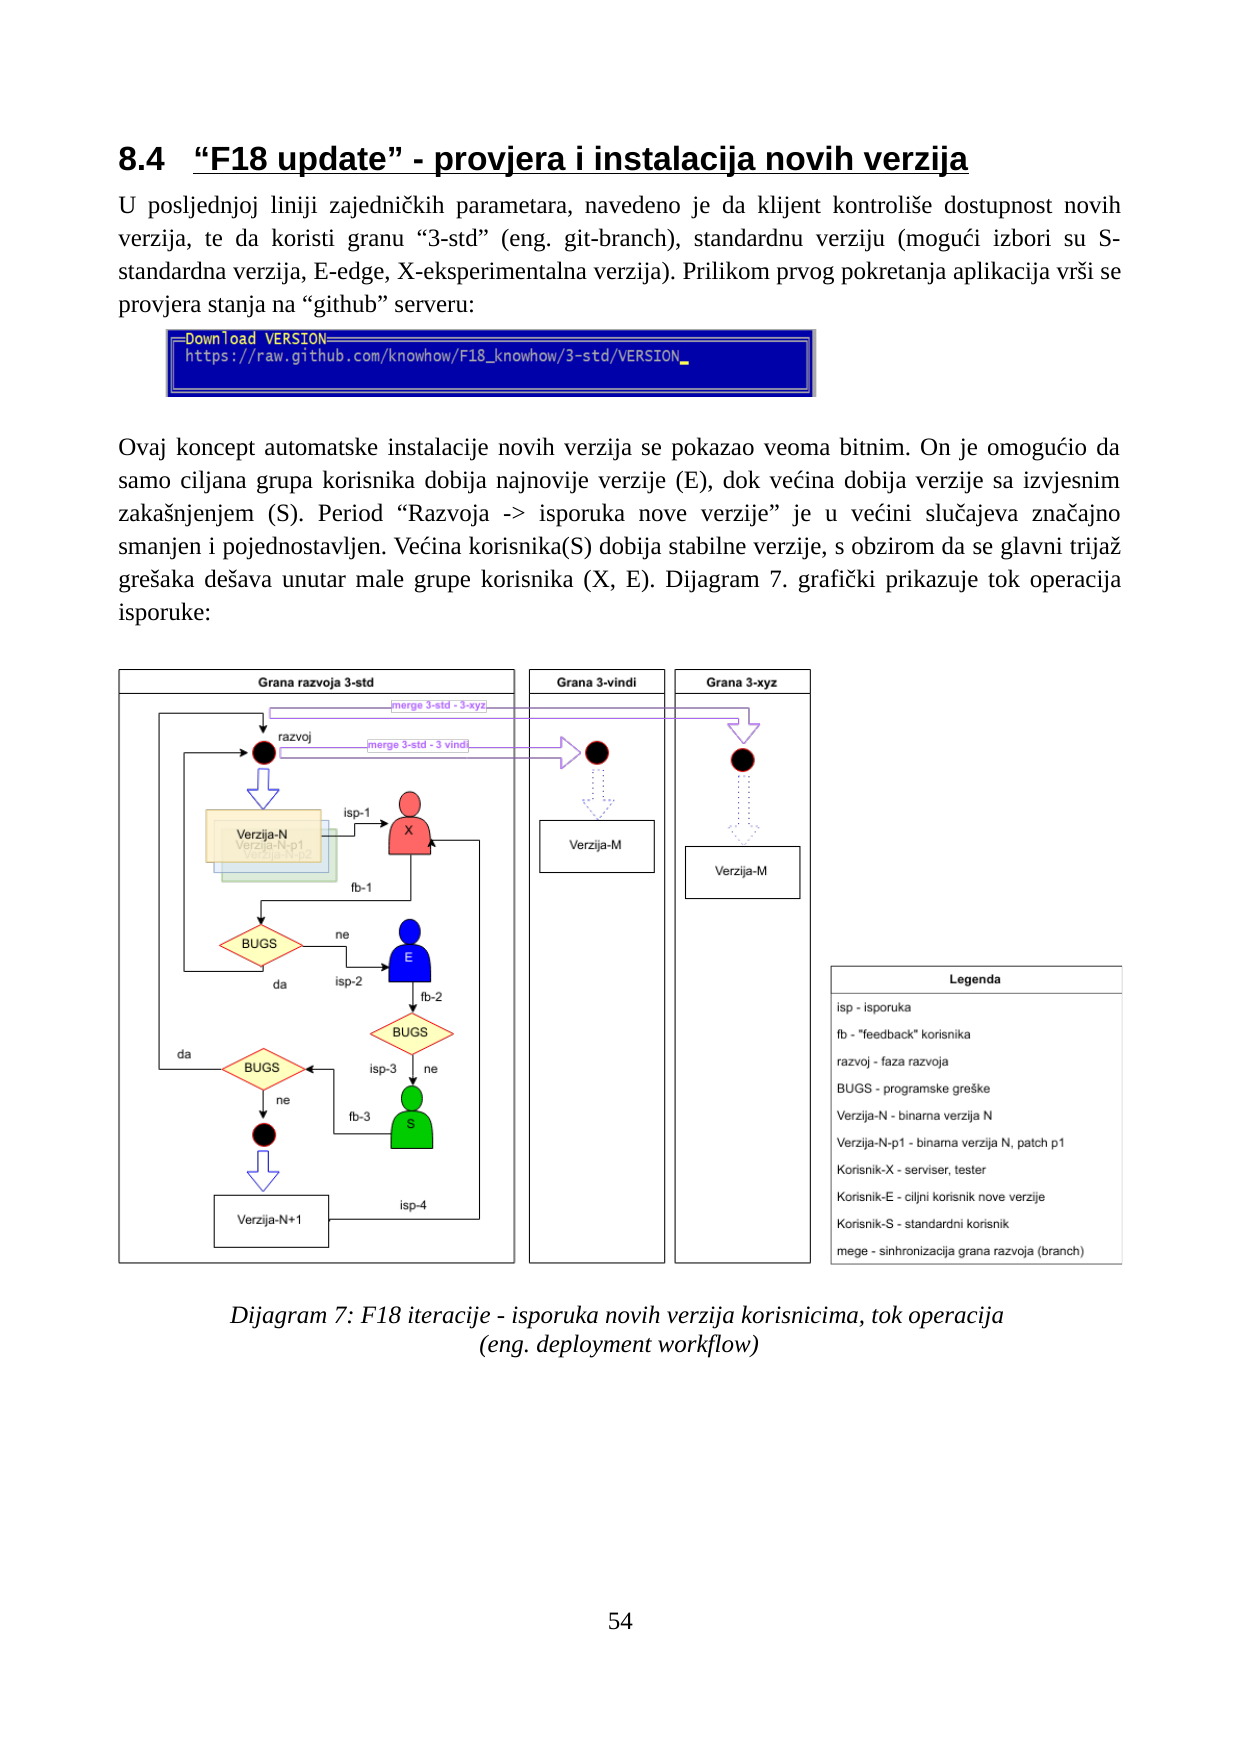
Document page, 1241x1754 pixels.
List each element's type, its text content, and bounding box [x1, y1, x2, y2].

text U posljednjoj liniji zajedničkih parametara, navedeno je da klijent kontroliše dostupnost novih verzija, te da koristi granu “3-std” (eng. git-branch), standardnu verziju (mogući izbori su S-standardna verzija, E-edge, X-eksperimentalna verzija). Prilikom prvog pokretanja aplikacija vrši se provjera stanja na “github” serveru: [118, 190, 1122, 318]
text Dijagram 7: F18 iteracije - isporuka novih verzija korisnicima, tok operacija (eng. deployment workflow) [118, 1295, 1122, 1358]
subtitle “F18 update” - provjera i instalacija novih verzija [118, 139, 1122, 178]
picture [118, 669, 1123, 1295]
text Ovaj koncept automatske instalacije novih verzija se pokazao veoma bitnim. On je omogućio da samo ciljana grupa korisnika dobija najnovije verzije (E), dok većina dobija verzije sa izvjesnim zakašnjenjem (S). Period “Razvoja -> isporuka nove verzije” je u većini slučajeva značajno smanjen i pojednostavljen. Većina korisnika(S) dobija stabilne verzije, s obzirom da se glavni trijaž grešaka dešava unutar male grupe korisnika (X, E). Dijagram 7. grafički prikazuje tok operacija isporuke: [118, 432, 1122, 626]
picture [165, 329, 817, 397]
